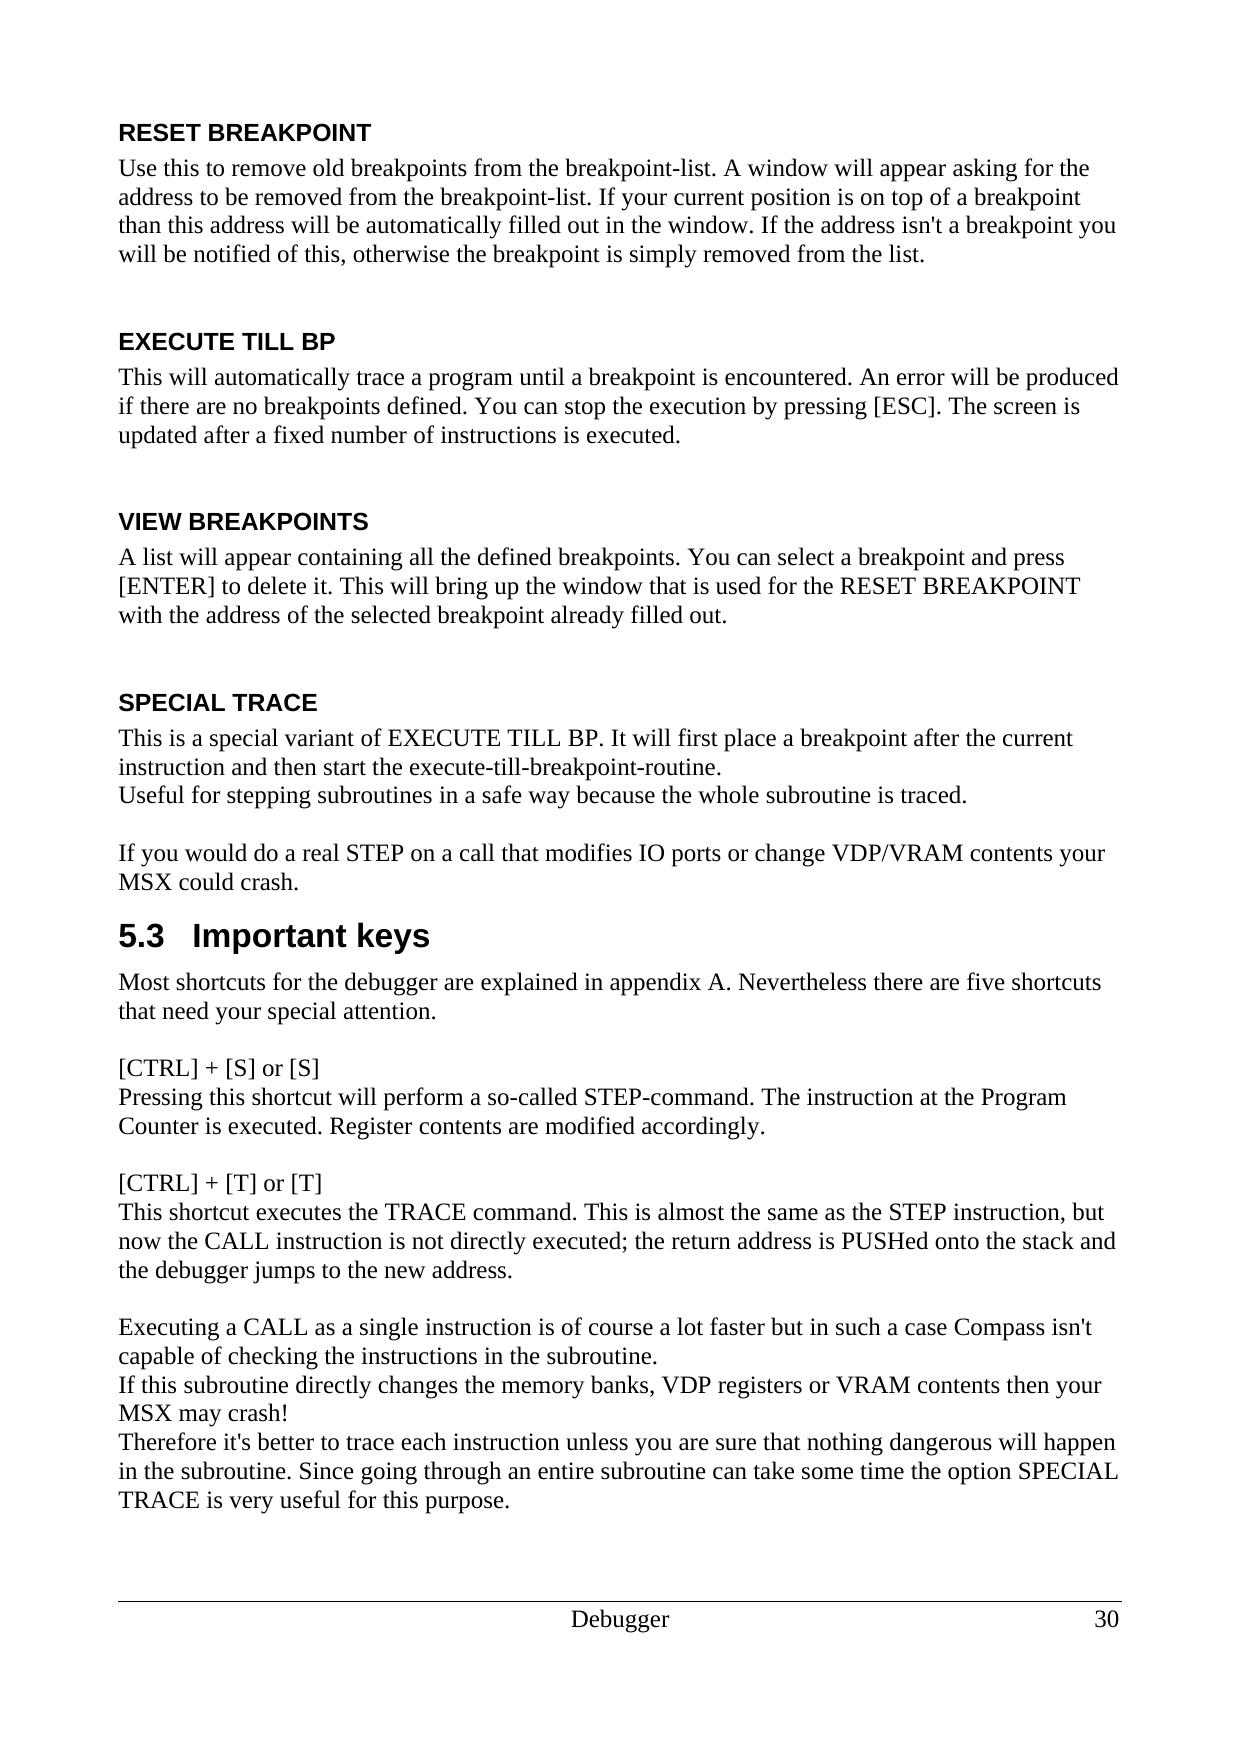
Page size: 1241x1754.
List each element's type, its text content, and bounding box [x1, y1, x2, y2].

text This will automatically trace a program until a breakpoint is encountered. An error will be produced if there are no breakpoints defined. You can stop the execution by pressing [ESC]. The screen is updated after a fixed number of instructions is executed. [118, 362, 1122, 448]
text Useful for stepping subroutines in a safe way because the whole subroutine is traced. [118, 780, 1122, 809]
text Pressing this shortcut will perform a so-called STEP-command. The instruction at the Program Counter is executed. Register contents are modified accordingly. [118, 1082, 1122, 1140]
text This shortcut executes the TRACE command. This is almost the same as the STEP instruction, but now the CALL instruction is not directly executed; the return address is PUSHed onto the stack and the debugger jumps to the new address. [118, 1197, 1122, 1283]
text Most shortcuts for the debugger are explained in appendix A. Nevertheless there are five shortcuts that need your special attention. [118, 967, 1122, 1025]
text If this subroutine directly changes the memory banks, VDP registers or VRAM contents then your MSX may crash! [118, 1370, 1122, 1427]
text [CTRL] + [S] or [S] [118, 1053, 1122, 1082]
text Executing a CALL as a single instruction is of course a lot faster but in such a case Compass isn't capable of checking the instructions in the subroutine. [118, 1312, 1122, 1370]
text A list will appear containing all the defined breakpoints. You can select a breakpoint and press [ENTER] to delete it. This will bring up the window that is used for the RESET BREAKPOINT with the address of the selected breakpoint already filled out. [118, 542, 1122, 629]
subtitle RESET BREAKPOINT [118, 118, 1122, 147]
subtitle Important keys [118, 916, 1122, 955]
subtitle SPECIAL TRACE [118, 688, 1122, 716]
text Use this to remove old breakpoints from the breakpoint-list. A window will appear asking for the address to be removed from the breakpoint-list. If your current position is on top of a breakpoint than this address will be automatically filled out in the window. If the address isn't a breakpoint you will be notified of this, otherwise the breakpoint is simply removed from the list. [118, 153, 1122, 268]
text This is a special variant of EXECUTE TILL BP. It will first place a breakpoint after the current instruction and then start the execute-till-breakpoint-routine. [118, 723, 1122, 780]
text [CTRL] + [T] or [T] [118, 1168, 1122, 1197]
subtitle EXECUTE TILL BP [118, 327, 1122, 356]
text If you would do a real STEP on a call that modifies IO ports or change VDP/VRAM contents your MSX could crash. [118, 838, 1122, 895]
text Therefore it's better to trace each instruction unless you are sure that nothing dangerous will happen in the subroutine. Since going through an entire subroutine can take some time the option SPECIAL TRACE is very useful for this purpose. [118, 1427, 1122, 1513]
subtitle VIEW BREAKPOINTS [118, 507, 1122, 536]
